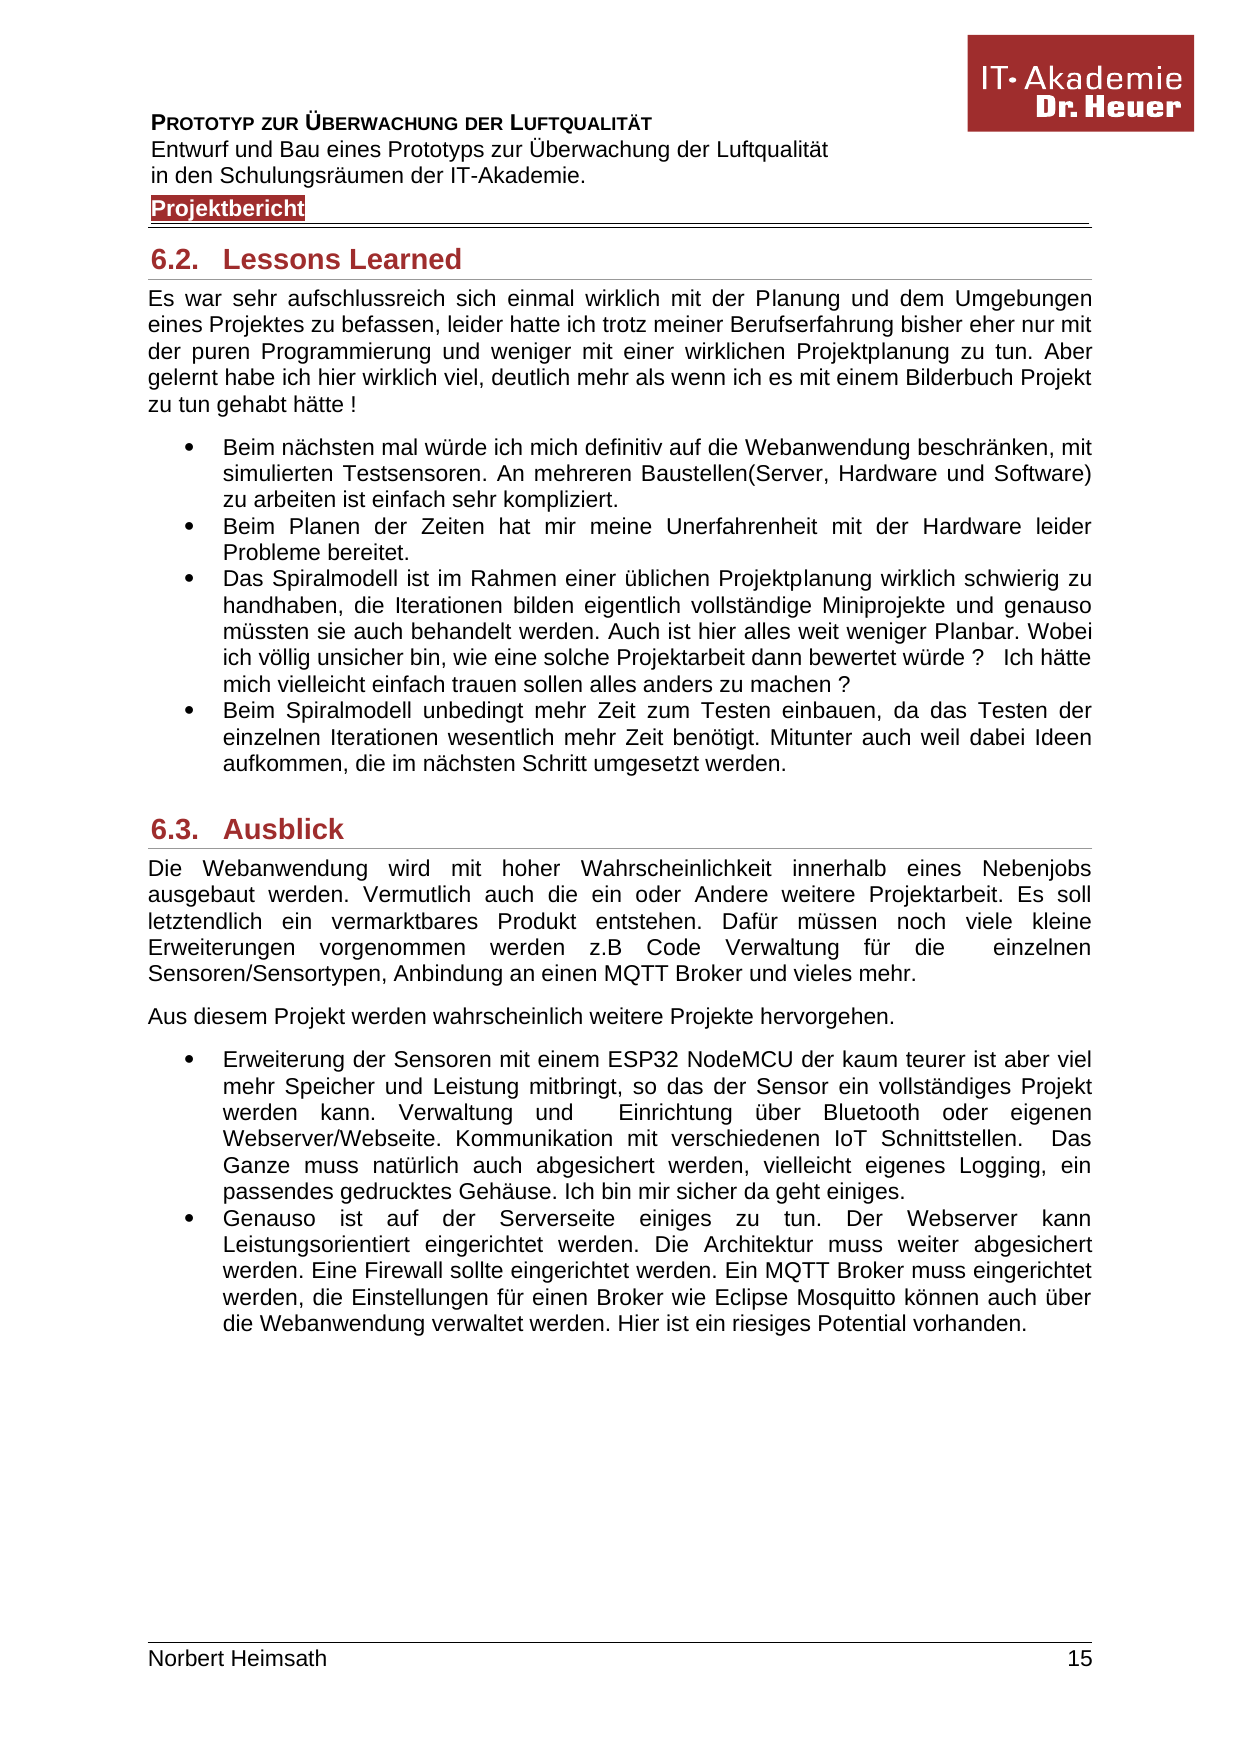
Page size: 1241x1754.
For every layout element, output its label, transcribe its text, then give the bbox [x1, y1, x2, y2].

list Beim nächsten mal würde ich mich definitiv auf die Webanwendung beschränken, mit simulierten Testsensoren. An mehreren Baustellen(Server, Hardware und Software) zu arbeiten ist einfach sehr kompliziert. [185, 433, 1092, 513]
text Es war sehr aufschlussreich sich einmal wirklich mit der Planung und dem Umgebungen eines Projektes zu befassen, leider hatte ich trotz meiner Berufserfahrung bisher eher nur mit der puren Programmierung und weniger mit einer wirklichen Projektplanung zu tun. Aber gelernt habe ich hier wirklich viel, deutlich mehr als wenn ich es mit einem Bilderbuch Projekt zu tun gehabt hätte ! [148, 285, 1092, 417]
list Beim Planen der Zeiten hat mir meine Unerfahrenheit mit der Hardware leider Probleme bereitet. [185, 513, 1092, 565]
list Genauso ist auf der Serverseite einiges zu tun. Der Webserver kann Leistungsorientiert eingerichtet werden. Die Architektur muss weiter abgesichert werden. Eine Firewall sollte eingerichtet werden. Ein MQTT Broker muss eingerichtet werden, die Einstellungen für einen Broker wie Eclipse Mosquitto können auch über die Webanwendung verwaltet werden. Hier ist ein riesiges Potential vorhanden. [185, 1204, 1092, 1336]
subtitle Ausblick [148, 809, 1092, 848]
text Aus diesem Projekt werden wahrscheinlich weitere Projekte hervorgehen. [148, 1003, 1092, 1030]
list Beim Spiralmodell unbedingt mehr Zeit zum Testen einbauen, da das Testen der einzelnen Iterationen wesentlich mehr Zeit benötigt. Mitunter auch weil dabei Ideen aufkommen, die im nächsten Schritt umgesetzt werden. [185, 697, 1092, 776]
text Die Webanwendung wird mit hoher Wahrscheinlichkeit innerhalb eines Nebenjobs ausgebaut werden. Vermutlich auch die ein oder Andere weitere Projektarbeit. Es soll letztendlich ein vermarktbares Produkt entstehen. Dafür müssen noch viele kleine Erweiterungen vorgenommen werden z.B Code Verwaltung für die einzelnen Sensoren/Sensortypen, Anbindung an einen MQTT Broker und vieles mehr. [148, 855, 1092, 987]
subtitle Lessons Learned [148, 239, 1092, 279]
list Erweiterung der Sensoren mit einem ESP32 NodeMCU der kaum teurer ist aber viel mehr Speicher und Leistung mitbringt, so das der Sensor ein vollständiges Projekt werden kann. Verwaltung und Einrichtung über Bluetooth oder eigenen Webserver/Webseite. Kommunikation mit verschiedenen IoT Schnittstellen. Das Ganze muss natürlich auch abgesichert werden, vielleicht eigenes Logging, ein passendes gedrucktes Gehäuse. Ich bin mir sicher da geht einiges. [185, 1046, 1092, 1204]
list Das Spiralmodell ist im Rahmen einer üblichen Projektplanung wirklich schwierig zu handhaben, die Iterationen bilden eigentlich vollständige Miniprojekte und genauso müssten sie auch behandelt werden. Auch ist hier alles weit weniger Planbar. Wobei ich völlig unsicher bin, wie eine solche Projektarbeit dann bewertet würde ? Ich hätte mich vielleicht einfach trauen sollen alles anders zu machen ? [185, 565, 1092, 697]
